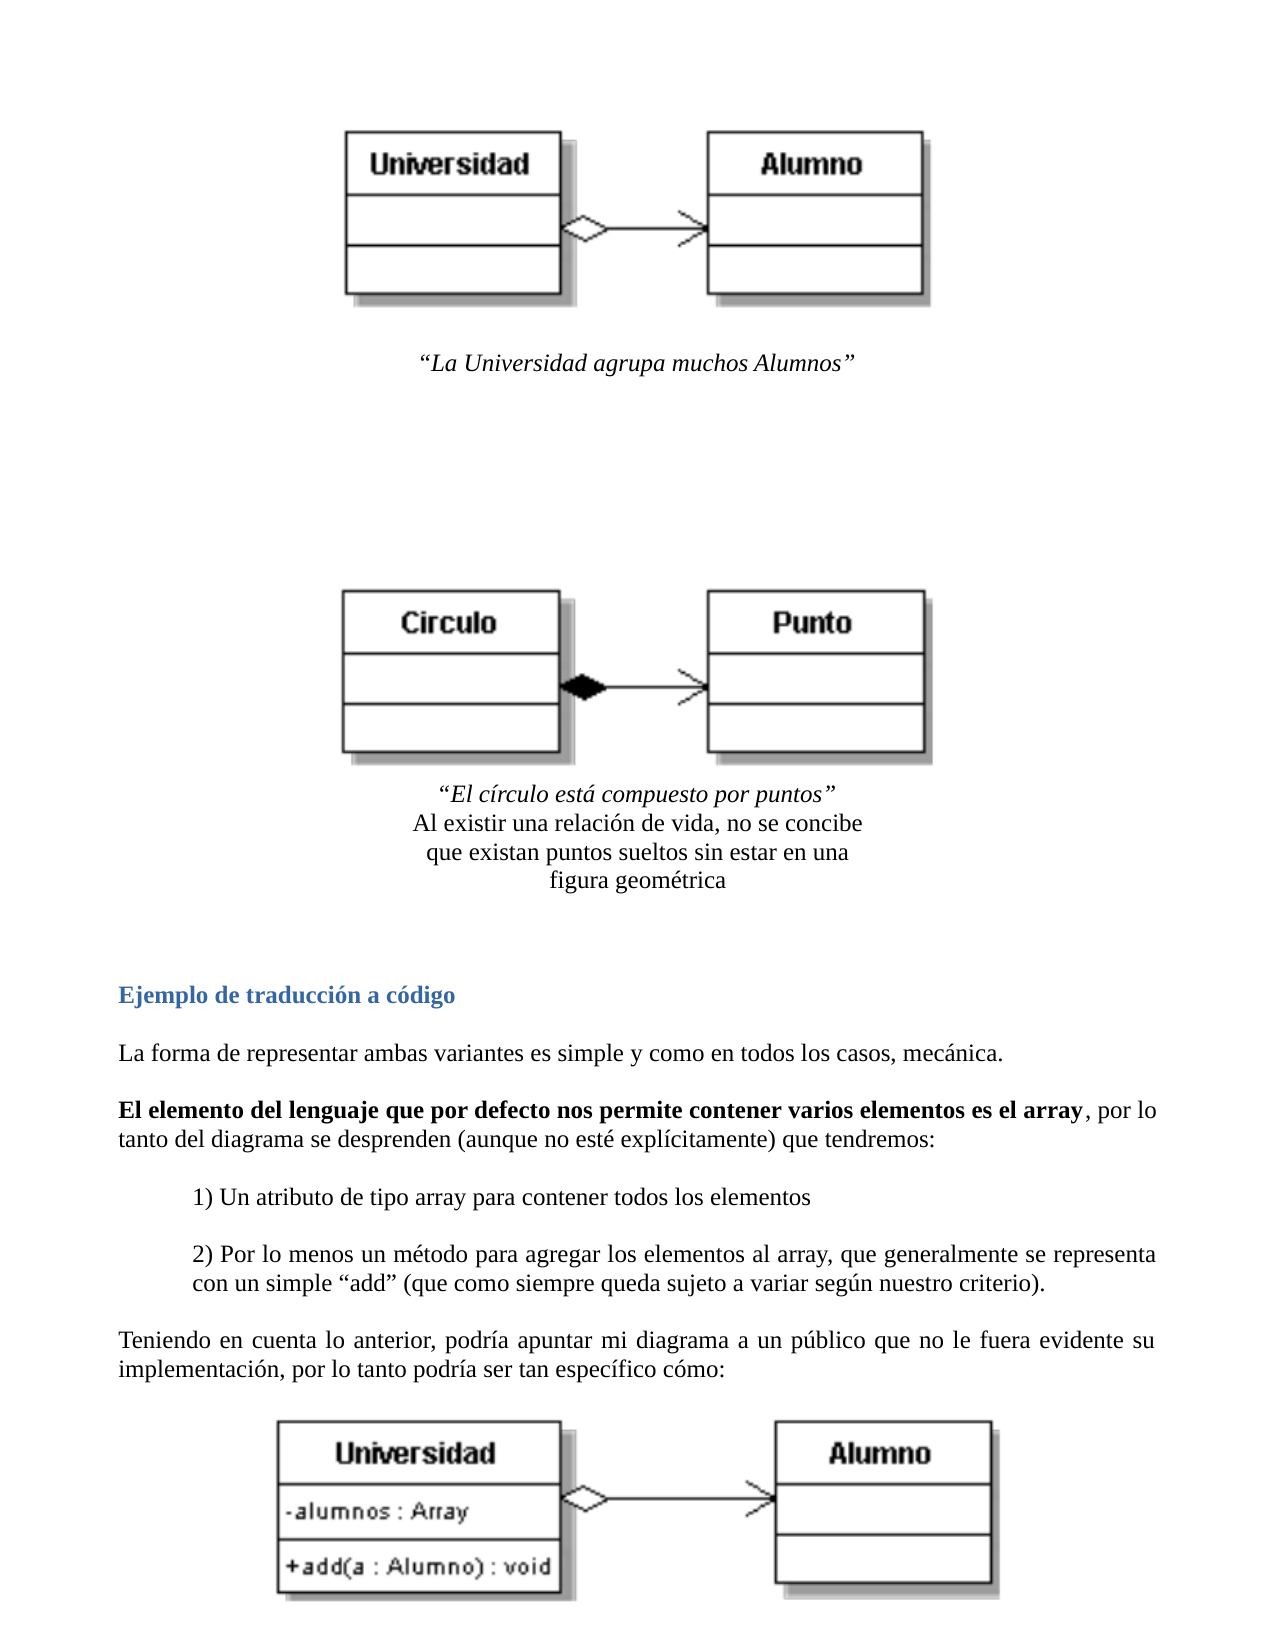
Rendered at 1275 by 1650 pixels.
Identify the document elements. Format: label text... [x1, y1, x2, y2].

text que existan puntos sueltos sin estar en una [118, 837, 1157, 866]
text El elemento del lenguaje que por defecto nos permite contener varios elementos es el array, por lo tanto del diagrama se desprenden (aunque no esté explícitamente) que tendremos: [118, 1096, 1157, 1153]
text La forma de representar ambas variantes es simple y como en todos los casos, mecánica. [118, 1038, 1157, 1067]
text figura geométrica [118, 866, 1157, 894]
picture [328, 578, 947, 777]
text “El círculo está compuesto por puntos” [118, 779, 1157, 808]
text Teniendo en cuenta lo anterior, podría apuntar mi diagrama a un público que no le fuera evidente su implementación, por lo tanto podría ser tan específico cómo: [118, 1326, 1157, 1383]
text Al existir una relación de vida, no se concibe [118, 808, 1157, 837]
text 2) Por lo menos un método para agregar los elementos al array, que generalmente se representa con un simple “add” (que como siempre queda sujeto a variar según nuestro criterio). [192, 1239, 1157, 1297]
text “La Universidad agrupa muchos Alumnos” [118, 348, 1157, 377]
text 1) Un atributo de tipo array para contener todos los elementos [192, 1182, 1157, 1211]
text Ejemplo de traducción a código [118, 981, 1157, 1009]
picture [335, 118, 940, 314]
picture [267, 1411, 1008, 1611]
